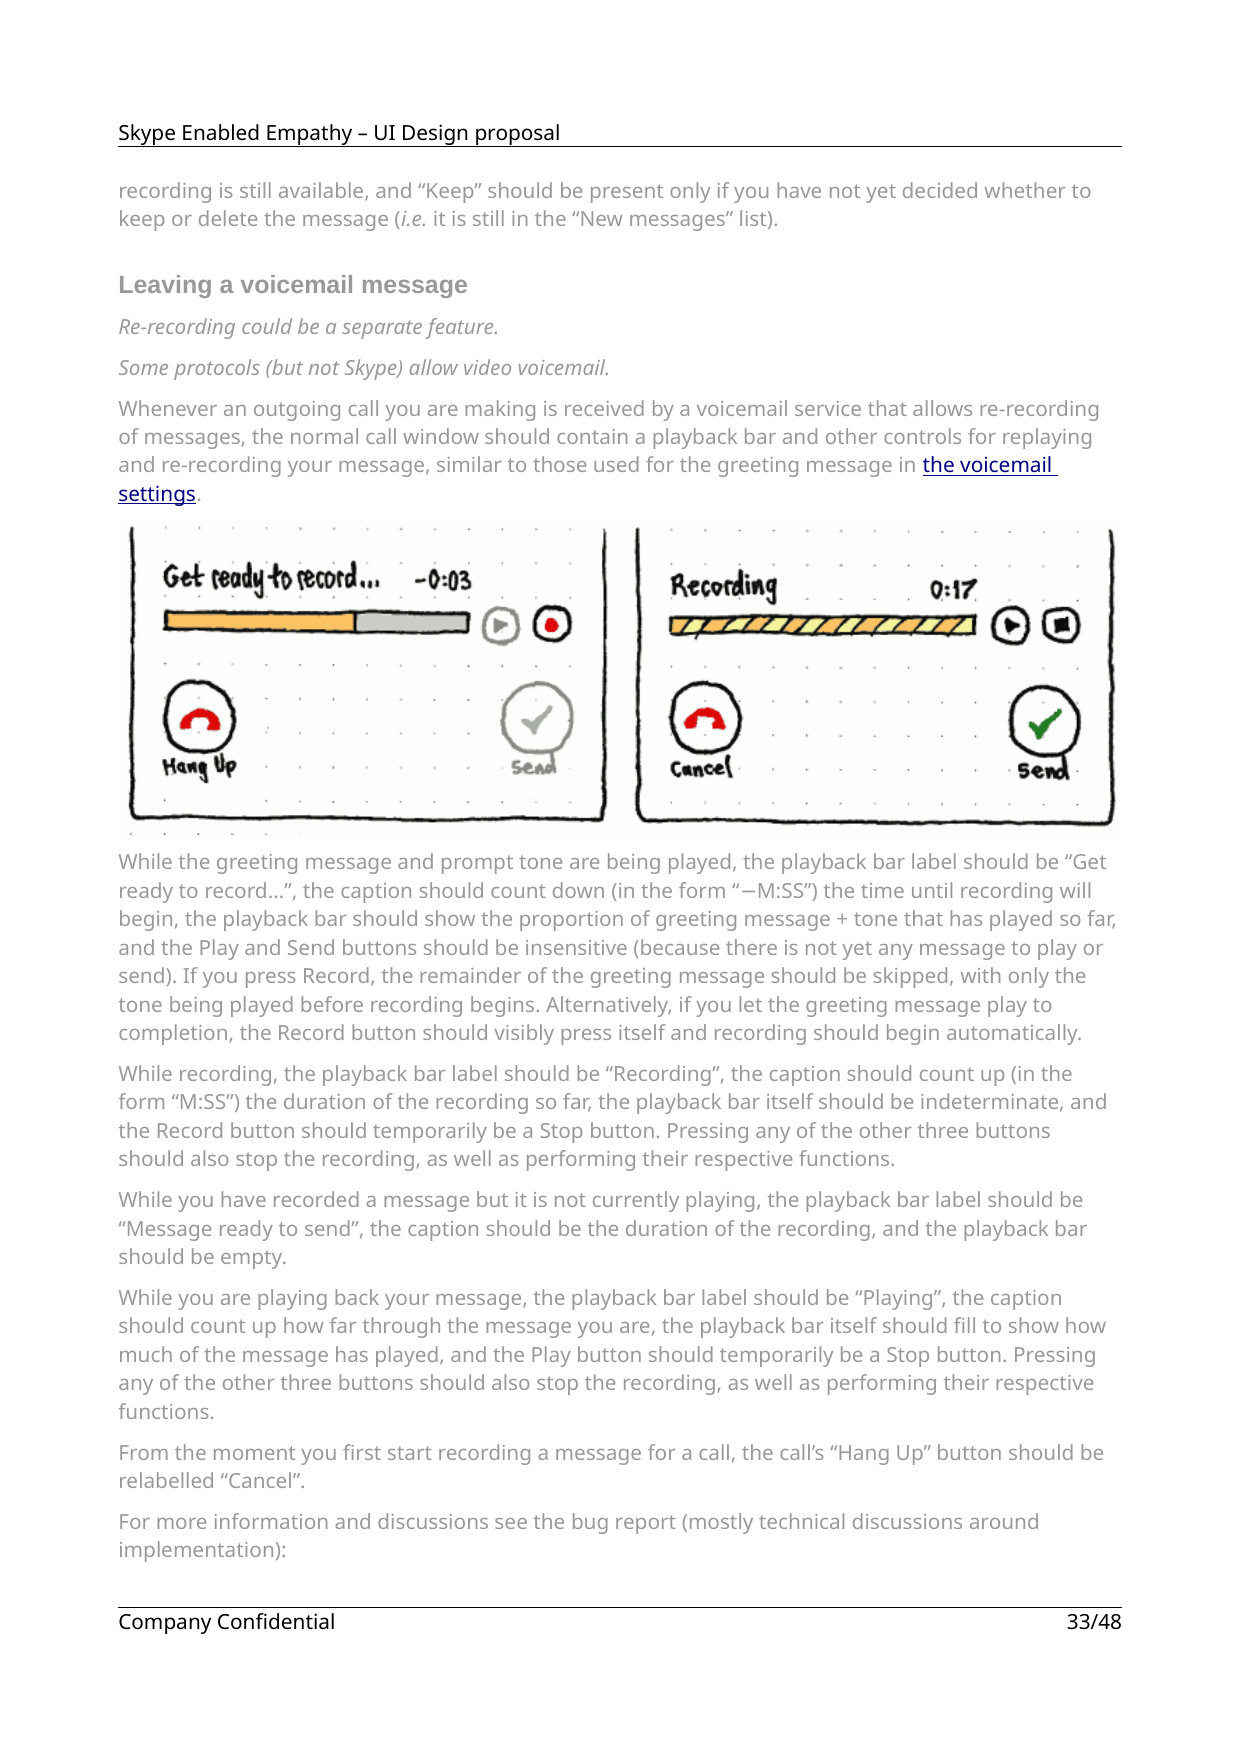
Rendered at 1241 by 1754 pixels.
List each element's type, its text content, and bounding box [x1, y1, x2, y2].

text Some protocols (but not Skype) allow video voicemail. [118, 353, 1122, 381]
text While you have recorded a message but it is not currently playing, the playback bar label should be “Message ready to send”, the caption should be the duration of the recording, and the playback bar should be empty. [118, 1185, 1122, 1271]
text While you are playing back your message, the playback bar label should be “Playing”, the caption should count up how far through the message you are, the playback bar itself should fill to show how much of the message has played, and the Play button should temporarily be a Stop button. Pressing any of the other three buttons should also stop the recording, as well as performing their respective functions. [118, 1283, 1122, 1425]
subtitle Leaving a voicemail message [118, 271, 1122, 299]
text From the moment you first start recording a message for a call, the call’s “Hang Up” button should be relabelled “Cancel”. [118, 1438, 1122, 1495]
picture [118, 520, 1123, 835]
text For more information and discussions see the bug report (mostly technical discussions around implementation): [118, 1507, 1122, 1564]
text Whenever an outgoing call you are making is received by a voicemail service that allows re-recording of messages, the normal call window should contain a playback bar and other controls for replaying and re-recording your message, similar to those used for the greeting message in the voicemail settings. [118, 394, 1122, 507]
text recording is still available, and “Keep” should be present only if you have not yet decided whether to keep or delete the message (i.e. it is still in the “New messages” list). [118, 176, 1122, 233]
text While recording, the playback bar label should be “Recording”, the caption should count up (in the form “M:SS”) the duration of the recording so far, the playback bar itself should be indeterminate, and the Record button should temporarily be a Stop button. Pressing any of the other three buttons should also stop the recording, as well as performing their respective functions. [118, 1059, 1122, 1173]
text Re-recording could be a separate feature. [118, 312, 1122, 340]
text While the greeting message and prompt tone are being played, the playback bar label should be “Get ready to record…”, the caption should count down (in the form “−M:SS”) the time until recording will begin, the playback bar should show the proportion of greeting message + tone that has played so far, and the Play and Send buttons should be insensitive (because there is not yet any message to play or send). If you press Record, the remainder of the greeting message should be skipped, with only the tone being played before recording begins. Alternatively, if you let the greeting message play to completion, the Record button should visibly press itself and recording should begin automatically. [118, 847, 1122, 1047]
